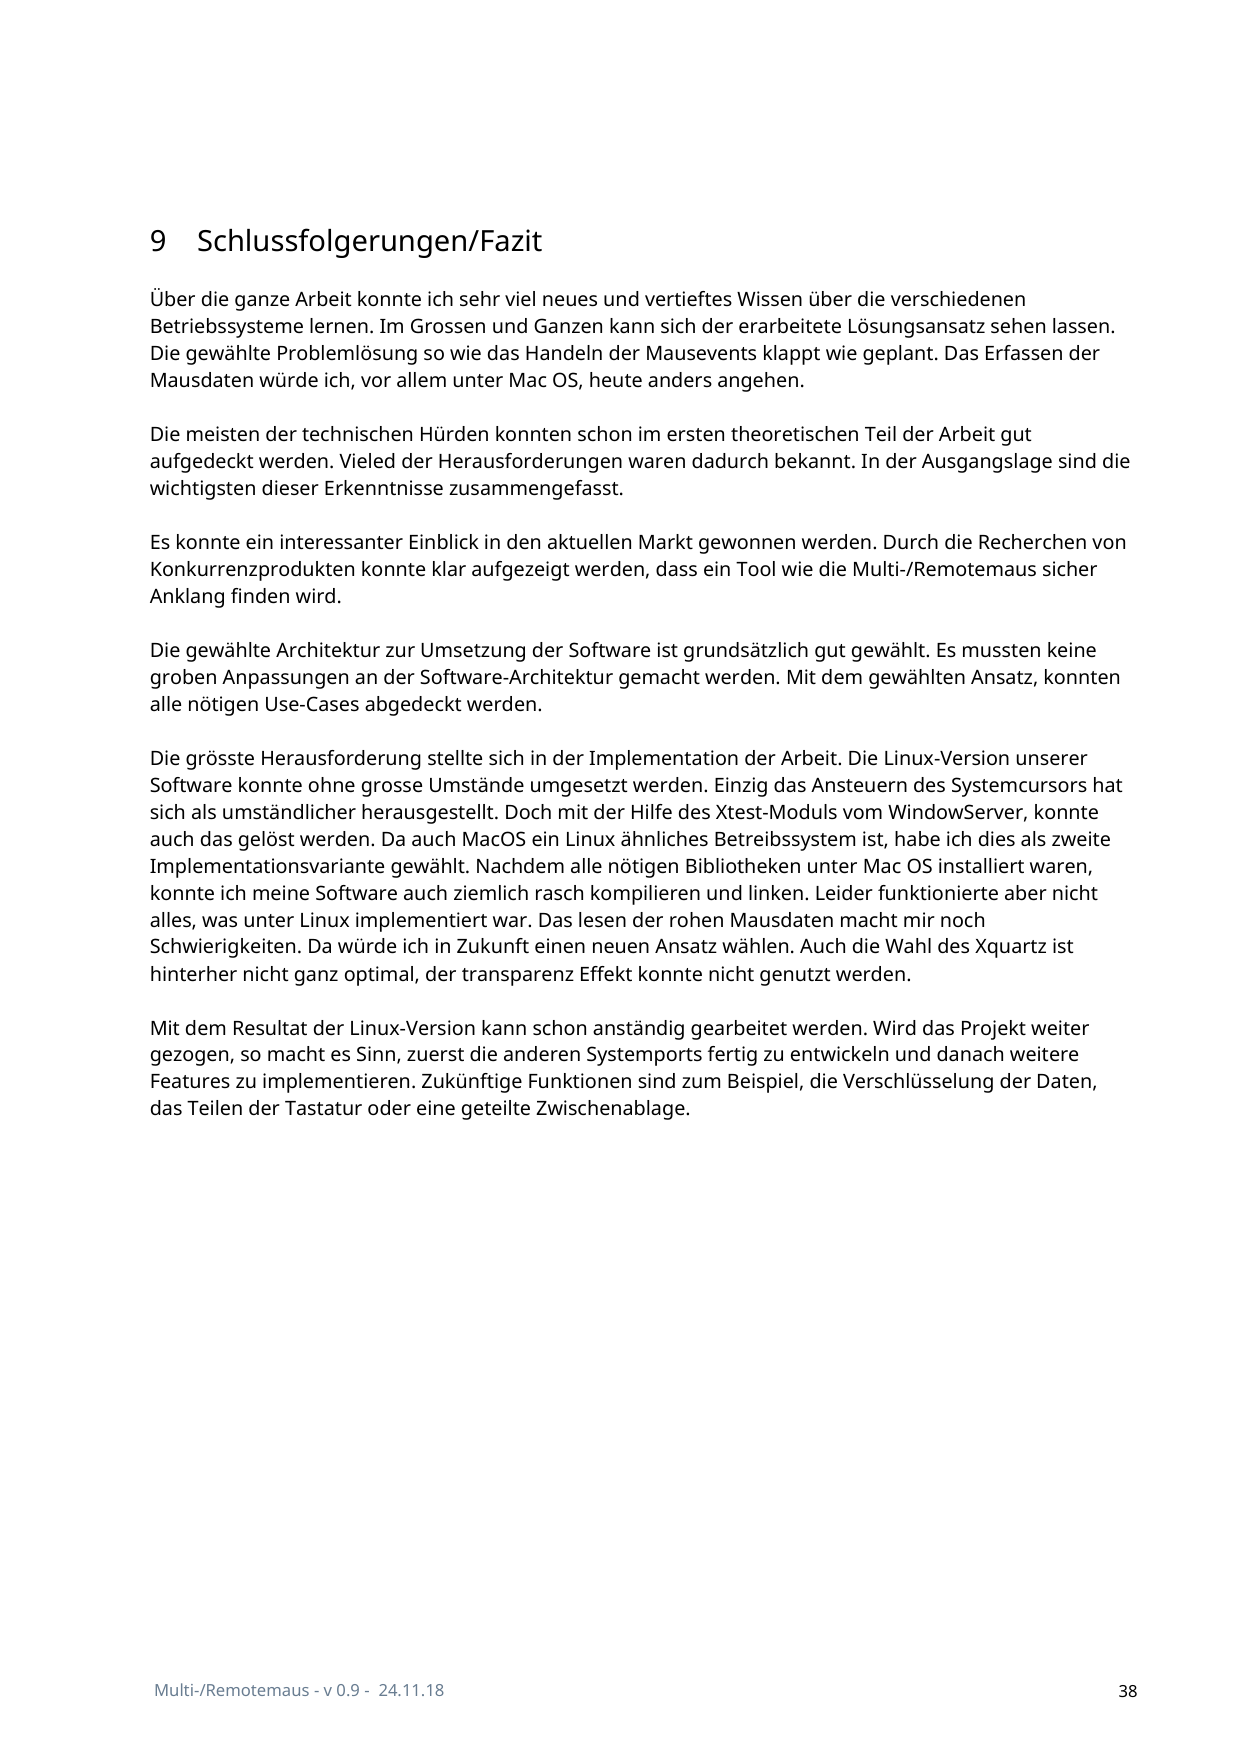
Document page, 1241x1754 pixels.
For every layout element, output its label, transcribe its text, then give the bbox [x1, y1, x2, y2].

text Mit dem Resultat der Linux-Version kann schon anständig gearbeitet werden. Wird das Projekt weiter gezogen, so macht es Sinn, zuerst die anderen Systemports fertig zu entwickeln und danach weitere Features zu implementieren. Zukünftige Funktionen sind zum Beispiel, die Verschlüsselung der Daten, das Teilen der Tastatur oder eine geteilte Zwischenablage. [149, 1014, 1136, 1122]
text Über die ganze Arbeit konnte ich sehr viel neues und vertieftes Wissen über die verschiedenen Betriebssysteme lernen. Im Grossen und Ganzen kann sich der erarbeitete Lösungsansatz sehen lassen. Die gewählte Problemlösung so wie das Handeln der Mausevents klappt wie geplant. Das Erfassen der Mausdaten würde ich, vor allem unter Mac OS, heute anders angehen. [149, 285, 1136, 393]
text Es konnte ein interessanter Einblick in den aktuellen Markt gewonnen werden. Durch die Recherchen von Konkurrenzprodukten konnte klar aufgezeigt werden, dass ein Tool wie die Multi-/Remotemaus sicher Anklang finden wird. [149, 528, 1136, 609]
text Die meisten der technischen Hürden konnten schon im ersten theoretischen Teil der Arbeit gut aufgedeckt werden. Vieled der Herausforderungen waren dadurch bekannt. In der Ausgangslage sind die wichtigsten dieser Erkenntnisse zusammengefasst. [149, 420, 1136, 501]
subtitle Schlussfolgerungen/Fazit [149, 221, 1136, 260]
text Die grösste Herausforderung stellte sich in der Implementation der Arbeit. Die Linux-Version unserer Software konnte ohne grosse Umstände umgesetzt werden. Einzig das Ansteuern des Systemcursors hat sich als umständlicher herausgestellt. Doch mit der Hilfe des Xtest-Moduls vom WindowServer, konnte auch das gelöst werden. Da auch MacOS ein Linux ähnliches Betreibssystem ist, habe ich dies als zweite Implementationsvariante gewählt. Nachdem alle nötigen Bibliotheken unter Mac OS installiert waren, konnte ich meine Software auch ziemlich rasch kompilieren und linken. Leider funktionierte aber nicht alles, was unter Linux implementiert war. Das lesen der rohen Mausdaten macht mir noch Schwierigkeiten. Da würde ich in Zukunft einen neuen Ansatz wählen. Auch die Wahl des Xquartz ist hinterher nicht ganz optimal, der transparenz Effekt konnte nicht genutzt werden. [149, 744, 1136, 987]
text Die gewählte Architektur zur Umsetzung der Software ist grundsätzlich gut gewählt. Es mussten keine groben Anpassungen an der Software-Architektur gemacht werden. Mit dem gewählten Ansatz, konnten alle nötigen Use-Cases abgedeckt werden. [149, 636, 1136, 717]
